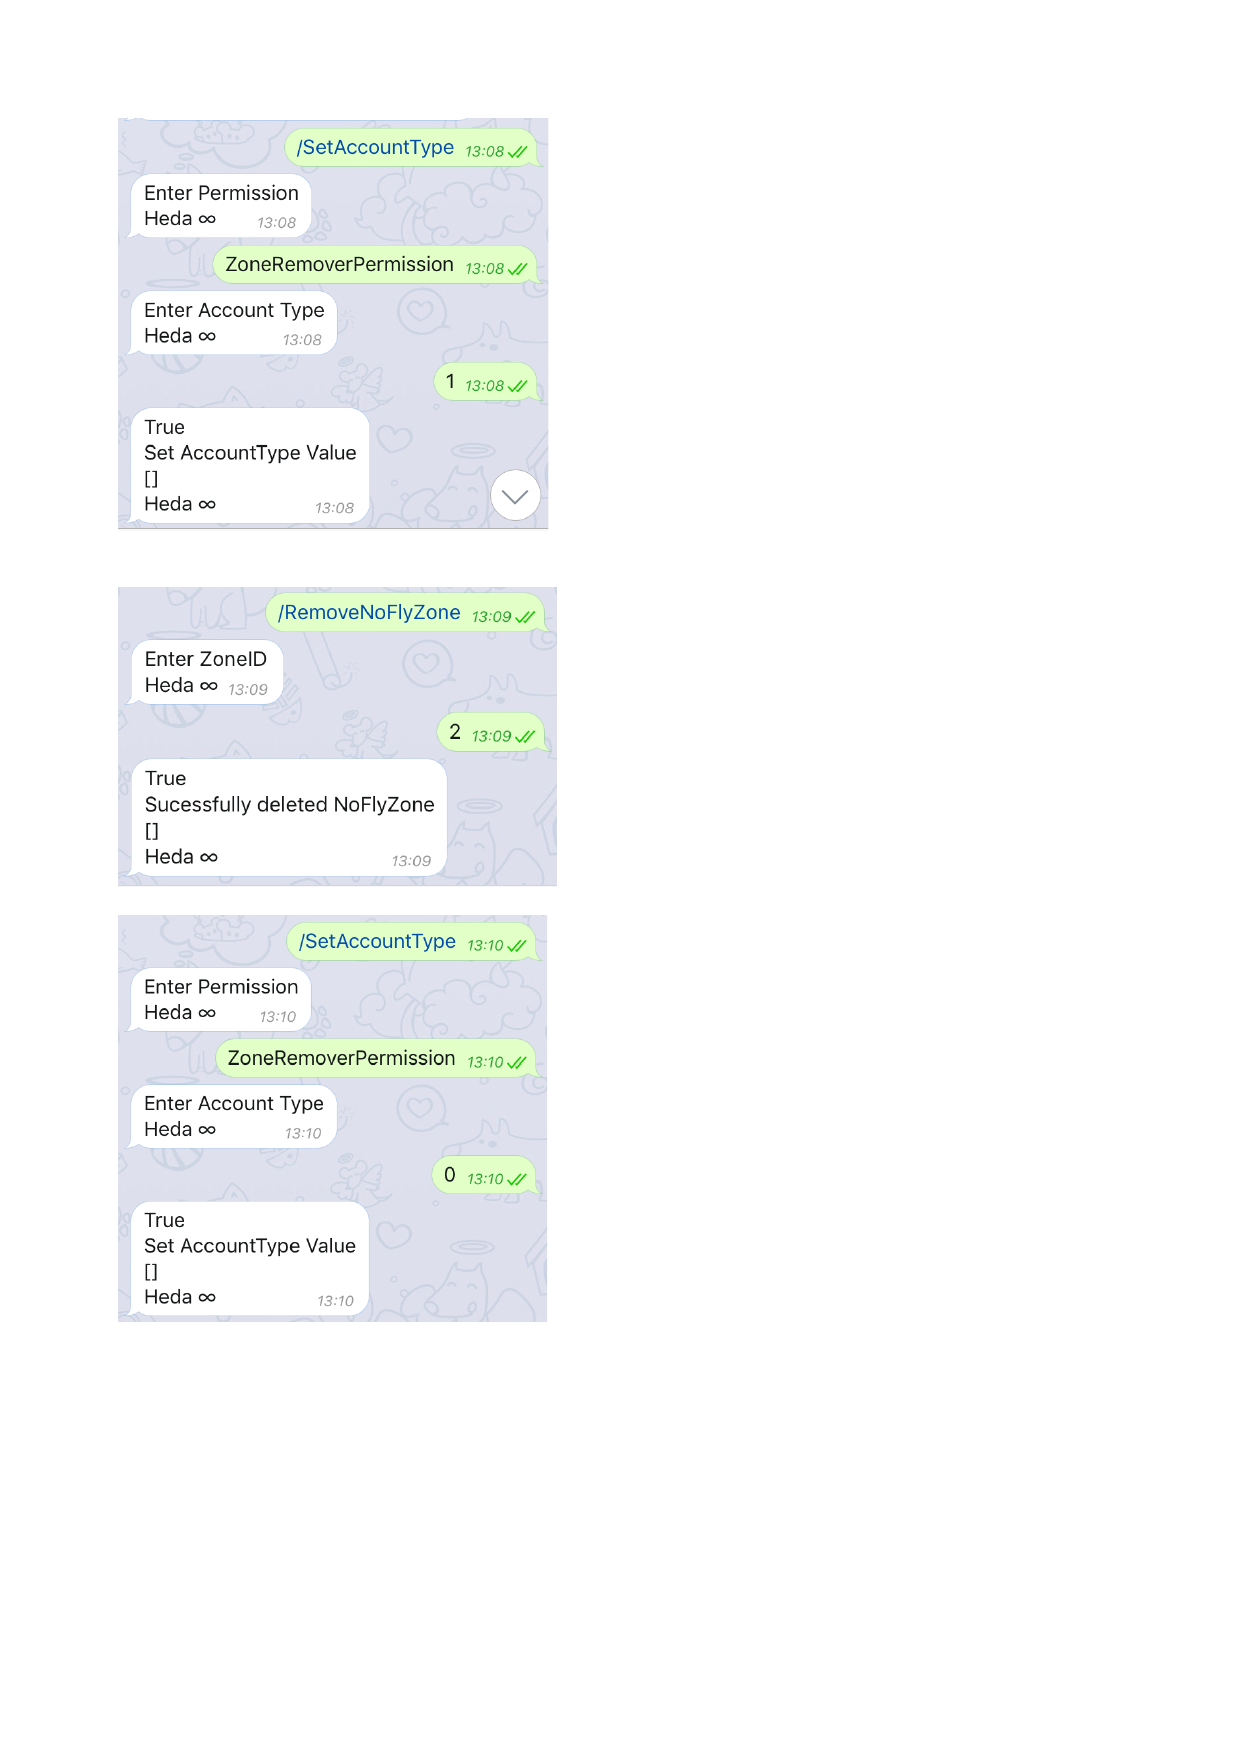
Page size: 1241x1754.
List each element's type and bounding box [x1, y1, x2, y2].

picture [118, 915, 548, 1322]
picture [118, 118, 549, 531]
picture [118, 587, 557, 887]
